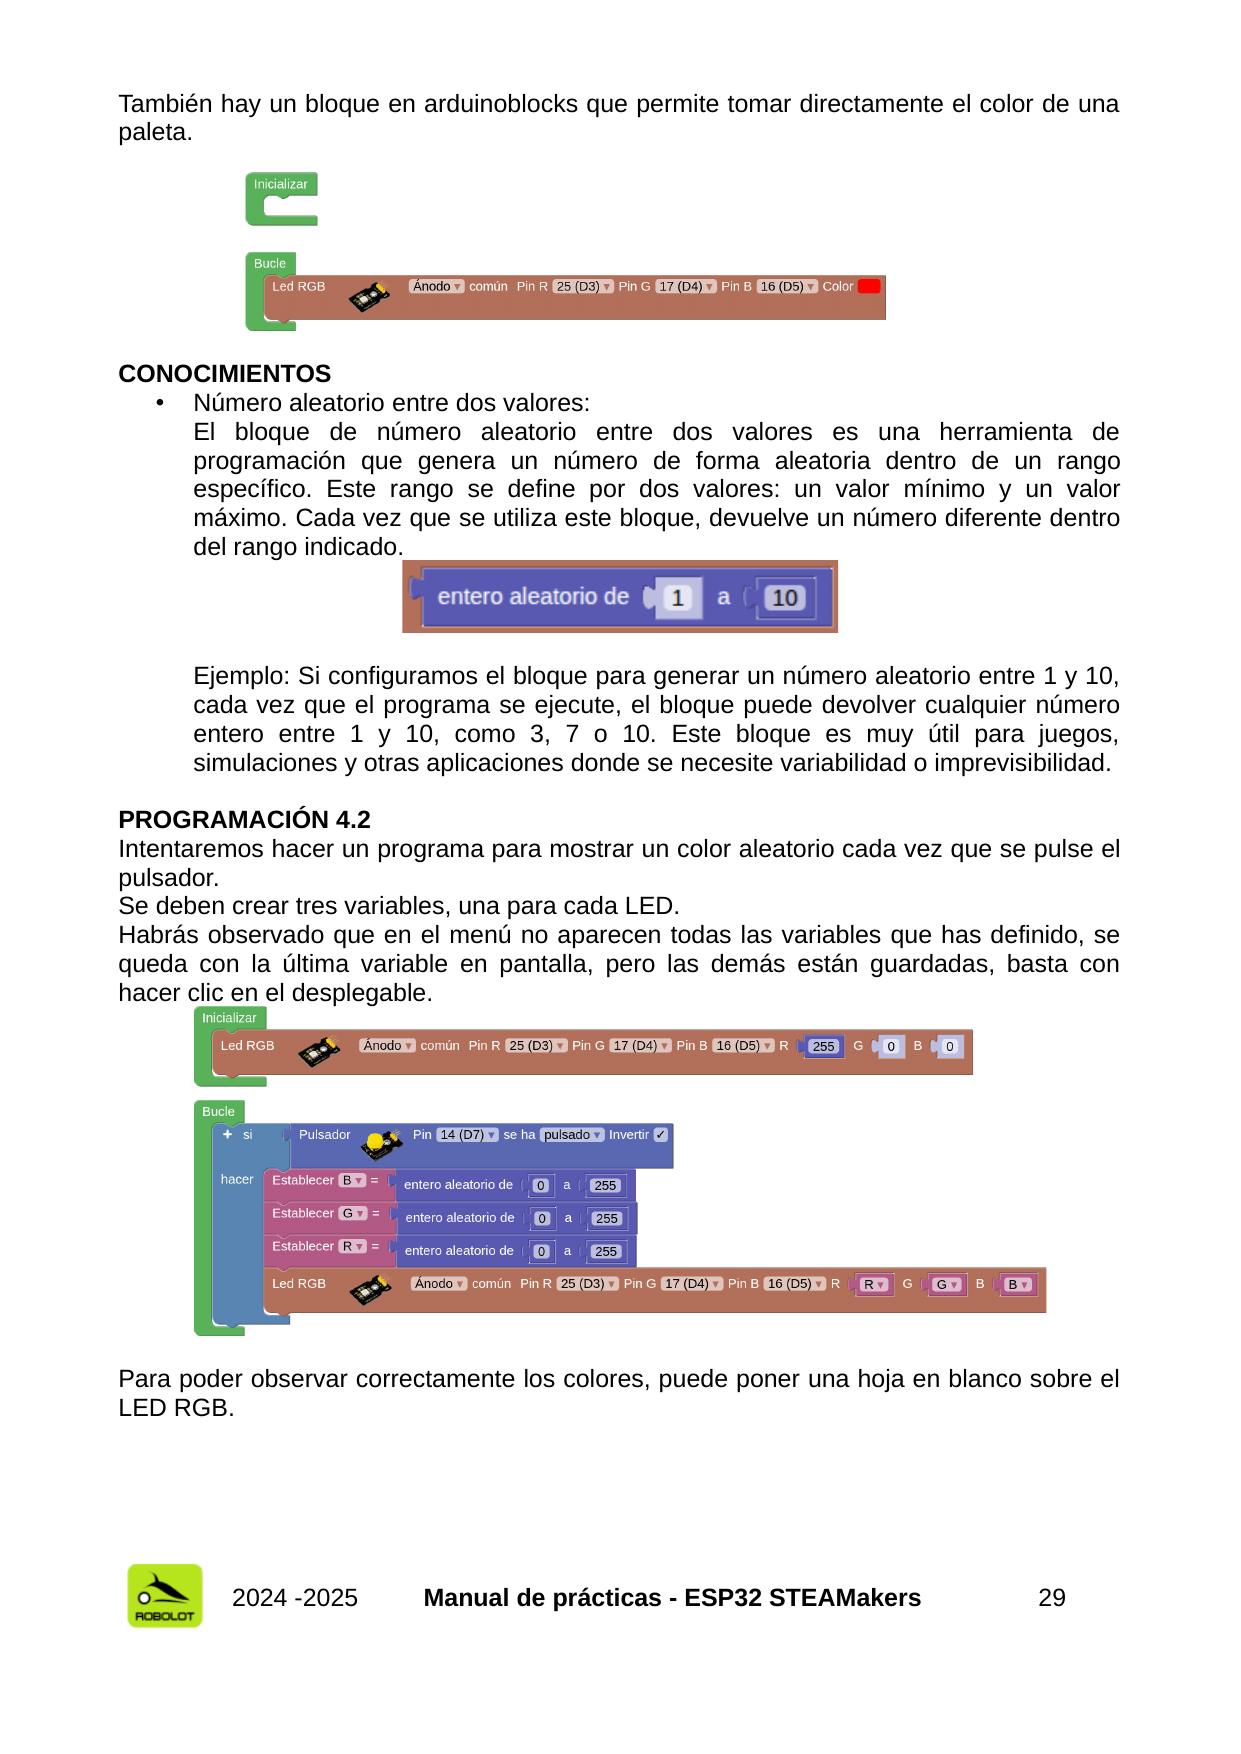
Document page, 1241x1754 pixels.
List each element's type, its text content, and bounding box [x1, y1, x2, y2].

list Número aleatorio entre dos valores: [156, 388, 1122, 417]
picture [193, 1006, 1047, 1336]
text PROGRAMACIÓN 4.2 [118, 805, 1122, 834]
list El bloque de número aleatorio entre dos valores es una herramienta de programación que genera un número de forma aleatoria dentro de un rango específico. Este rango se define por dos valores: un valor mínimo y un valor máximo. Cada vez que se utiliza este bloque, devuelve un número diferente dentro del rango indicado. [156, 417, 1122, 561]
picture [402, 560, 839, 633]
text CONOCIMIENTOS [118, 359, 1122, 388]
picture [126, 1563, 205, 1631]
list Ejemplo: Si configuramos el bloque para generar un número aleatorio entre 1 y 10, cada vez que el programa se ejecute, el bloque puede devolver cualquier número entero entre 1 y 10, como 3, 7 o 10. Este bloque es muy útil para juegos, simulaciones y otras aplicaciones donde se necesite variabilidad o imprevisibilidad. [156, 661, 1122, 776]
text Habrás observado que en el menú no aparecen todas las variables que has definido, se queda con la última variable en pantalla, pero las demás están guardadas, basta con hacer clic en el desplegable. [118, 920, 1122, 1006]
text Para poder observar correctamente los colores, puede poner una hoja en blanco sobre el LED RGB. [118, 1364, 1122, 1422]
text Intentaremos hacer un programa para mostrar un color aleatorio cada vez que se pulse el pulsador. [118, 834, 1122, 891]
text Se deben crear tres variables, una para cada LED. [118, 891, 1122, 920]
picture [245, 168, 995, 331]
text También hay un bloque en arduinoblocks que permite tomar directamente el color de una paleta. [118, 88, 1122, 146]
